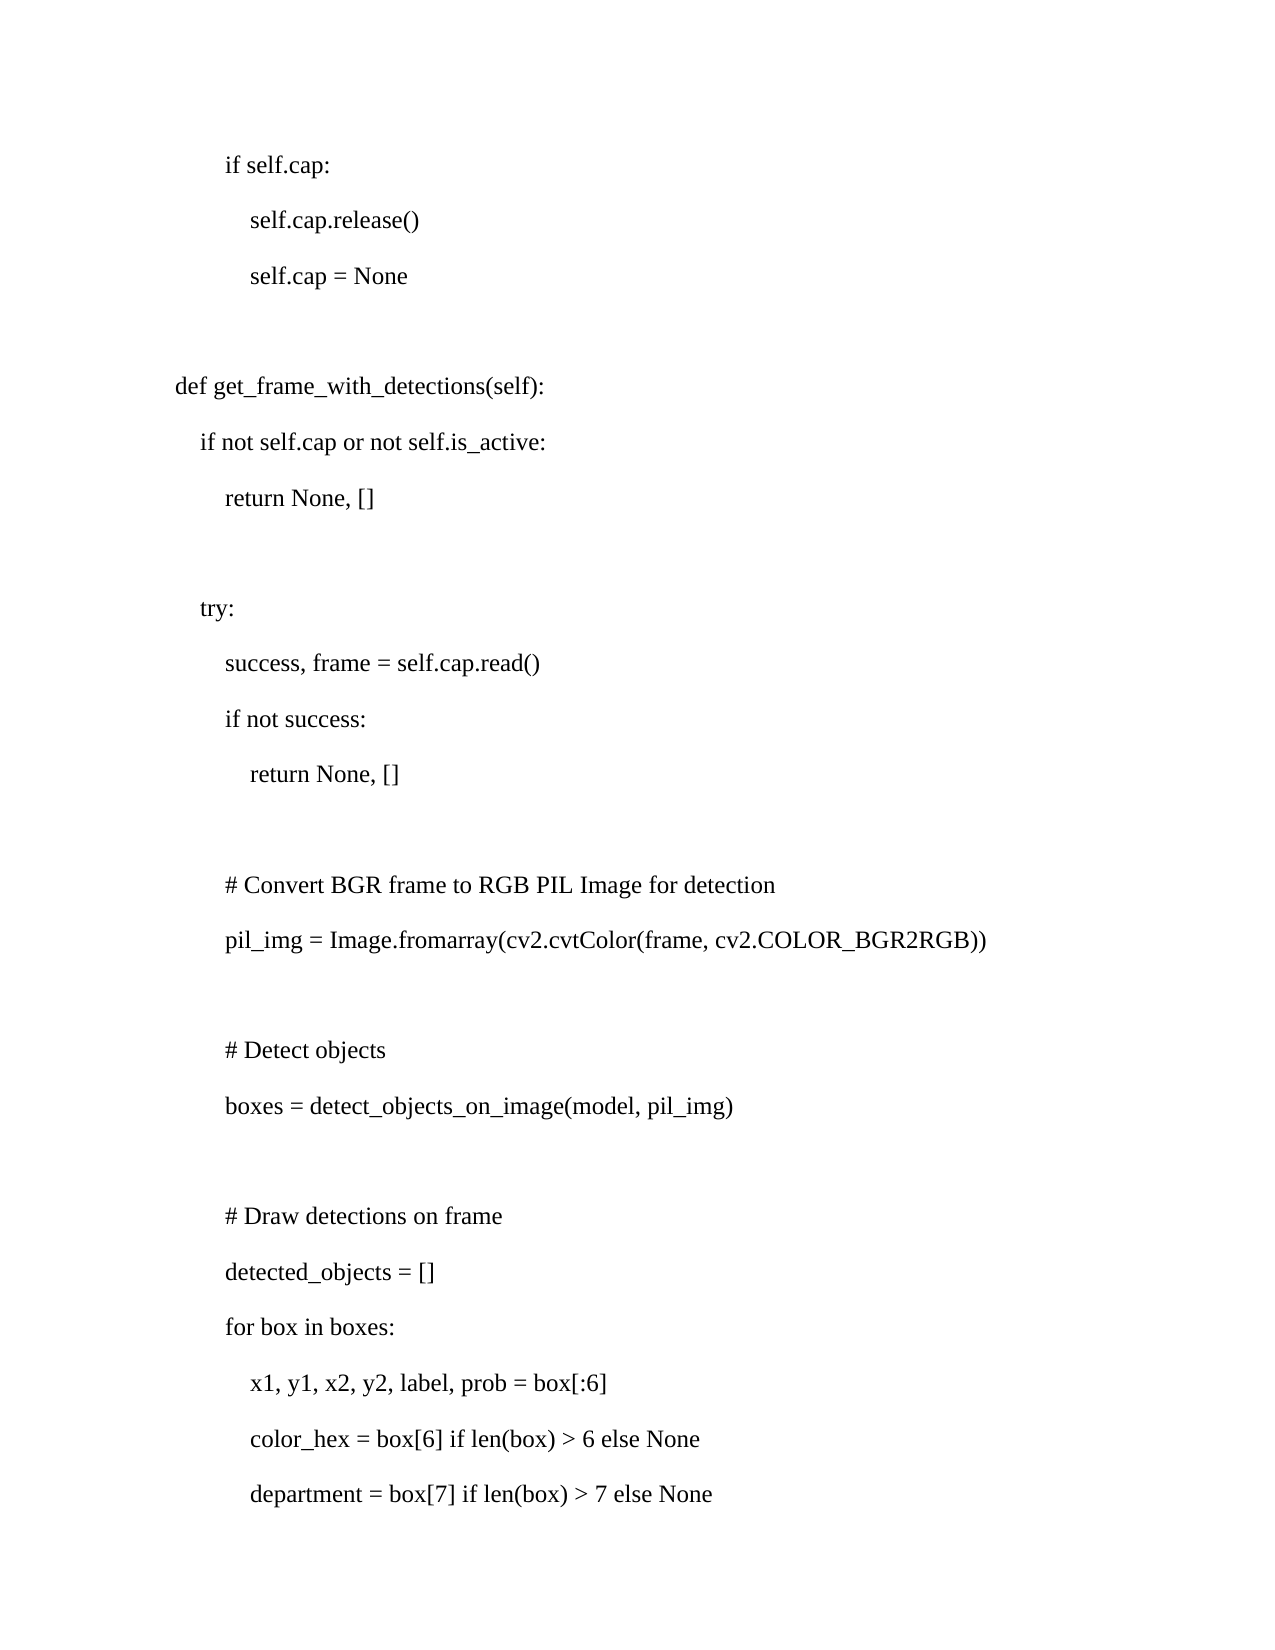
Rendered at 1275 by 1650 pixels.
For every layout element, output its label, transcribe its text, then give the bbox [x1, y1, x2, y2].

text x1, y1, x2, y2, label, prob = box[:6] [150, 1368, 1125, 1397]
text return None, [] [150, 759, 1125, 788]
text # Detect objects [150, 1035, 1125, 1064]
text def get_frame_with_detections(self): [150, 371, 1125, 400]
text if self.cap: [150, 150, 1125, 179]
text if not success: [150, 704, 1125, 733]
text detected_objects = [] [150, 1257, 1125, 1286]
text color_hex = box[6] if len(box) > 6 else None [150, 1424, 1125, 1452]
text if not self.cap or not self.is_active: [150, 427, 1125, 456]
text # Draw detections on frame [150, 1201, 1125, 1230]
text department = box[7] if len(box) > 7 else None [150, 1479, 1125, 1508]
text self.cap = None [150, 261, 1125, 290]
text self.cap.release() [150, 206, 1125, 234]
text boxes = detect_objects_on_image(model, pil_img) [150, 1091, 1125, 1120]
text # Convert BGR frame to RGB PIL Image for detection [150, 870, 1125, 898]
text success, frame = self.cap.read() [150, 648, 1125, 677]
text pil_img = Image.fromarray(cv2.cvtColor(frame, cv2.COLOR_BGR2RGB)) [150, 925, 1125, 954]
text for box in boxes: [150, 1312, 1125, 1341]
text return None, [] [150, 483, 1125, 511]
text try: [150, 593, 1125, 621]
